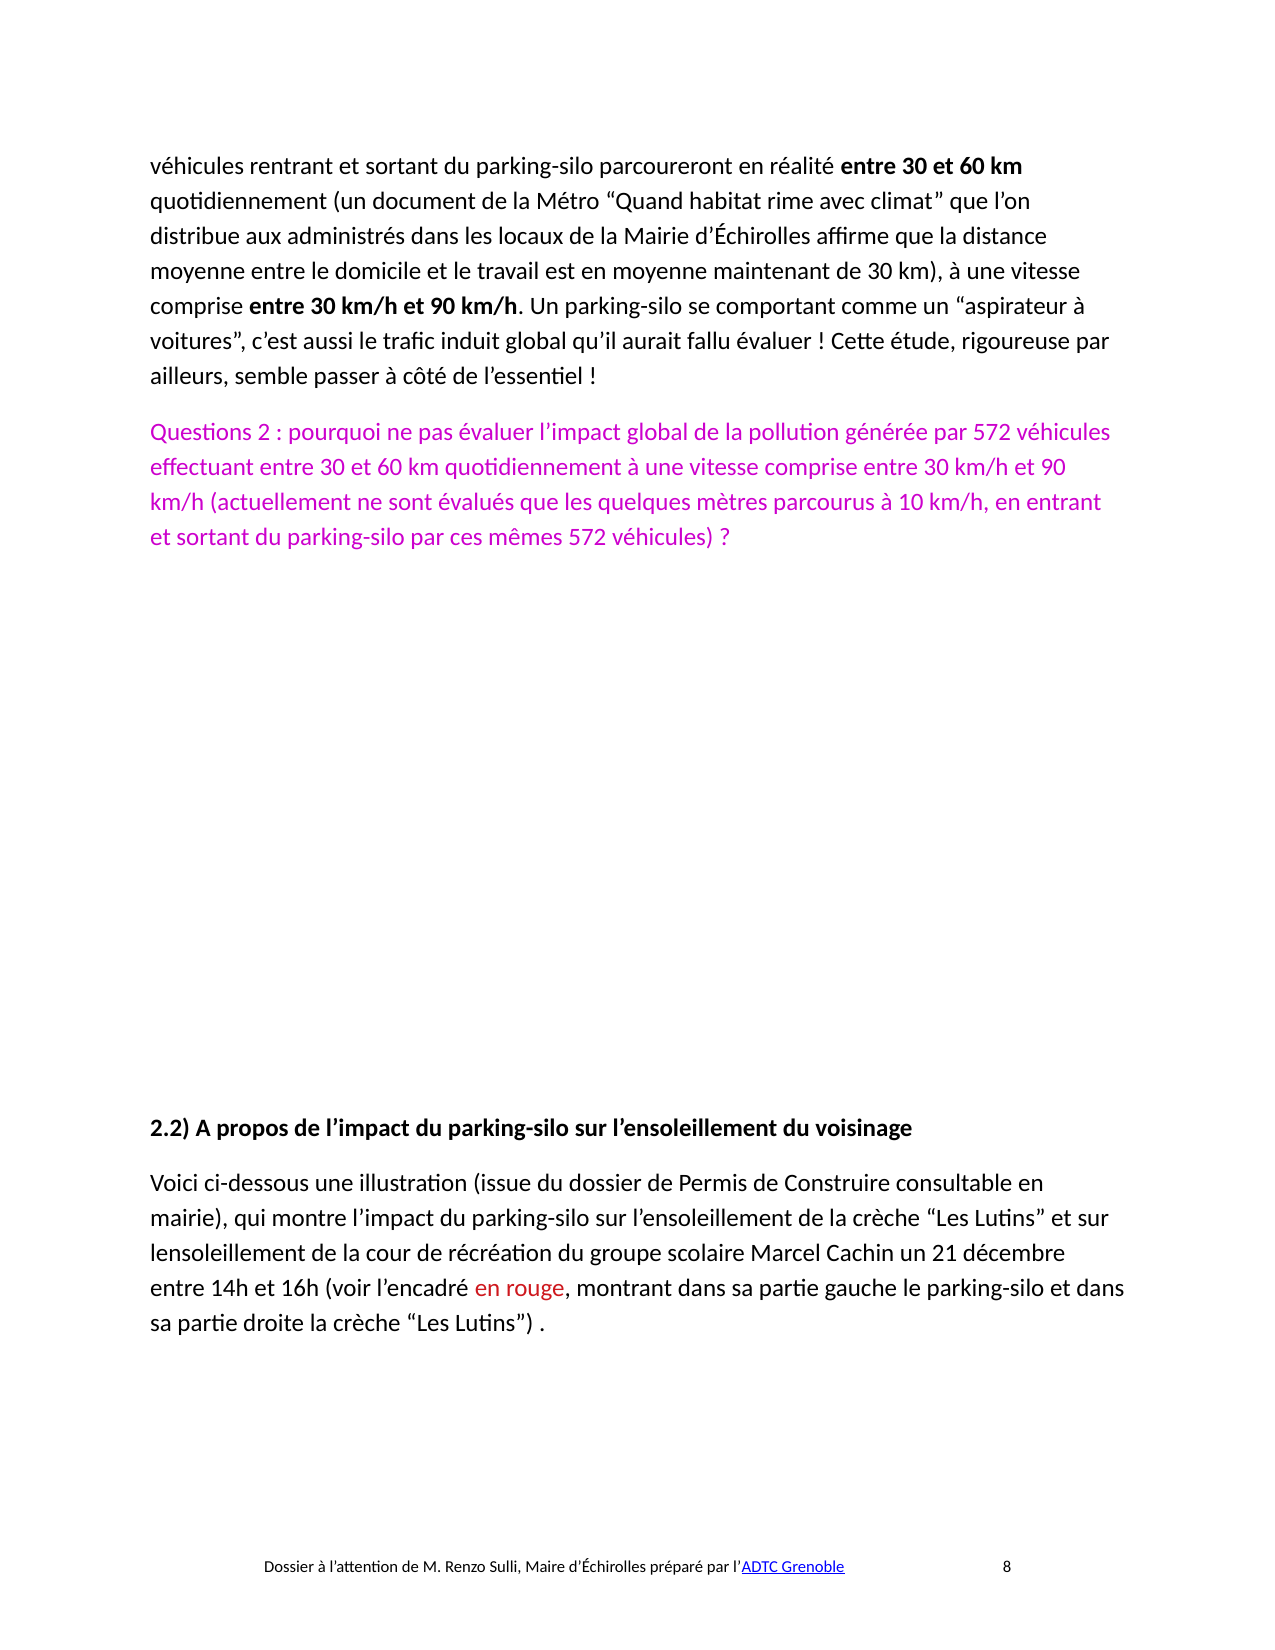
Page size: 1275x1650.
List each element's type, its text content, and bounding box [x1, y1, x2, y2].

text Voici ci-dessous une illustration (issue du dossier de Permis de Construire consultable en mairie), qui montre l’impact du parking-silo sur l’ensoleillement de la crèche “Les Lutins” et sur lensoleillement de la cour de récréation du groupe scolaire Marcel Cachin un 21 décembre entre 14h et 16h (voir l’encadré en rouge, montrant dans sa partie gauche le parking-silo et dans sa partie droite la crèche “Les Lutins”) . [150, 1167, 1125, 1338]
text véhicules rentrant et sortant du parking-silo parcoureront en réalité entre 30 et 60 km quotidiennement (un document de la Métro “Quand habitat rime avec climat” que l’on distribue aux administrés dans les locaux de la Mairie d’Échirolles affirme que la distance moyenne entre le domicile et le travail est en moyenne maintenant de 30 km), à une vitesse comprise entre 30 km/h et 90 km/h. Un parking-silo se comportant comme un “aspirateur à voitures”, c’est aussi le trafic induit global qu’il aurait fallu évaluer ! Cette étude, rigoureuse par ailleurs, semble passer à côté de l’essentiel ! [150, 150, 1125, 391]
text Questions 2 : pourquoi ne pas évaluer l’impact global de la pollution générée par 572 véhicules effectuant entre 30 et 60 km quotidiennement à une vitesse comprise entre 30 km/h et 90 km/h (actuellement ne sont évalués que les quelques mètres parcourus à 10 km/h, en entrant et sortant du parking-silo par ces mêmes 572 véhicules) ? [150, 416, 1125, 551]
text 2.2) A propos de l’impact du parking-silo sur l’ensoleillement du voisinage [150, 1112, 1125, 1142]
